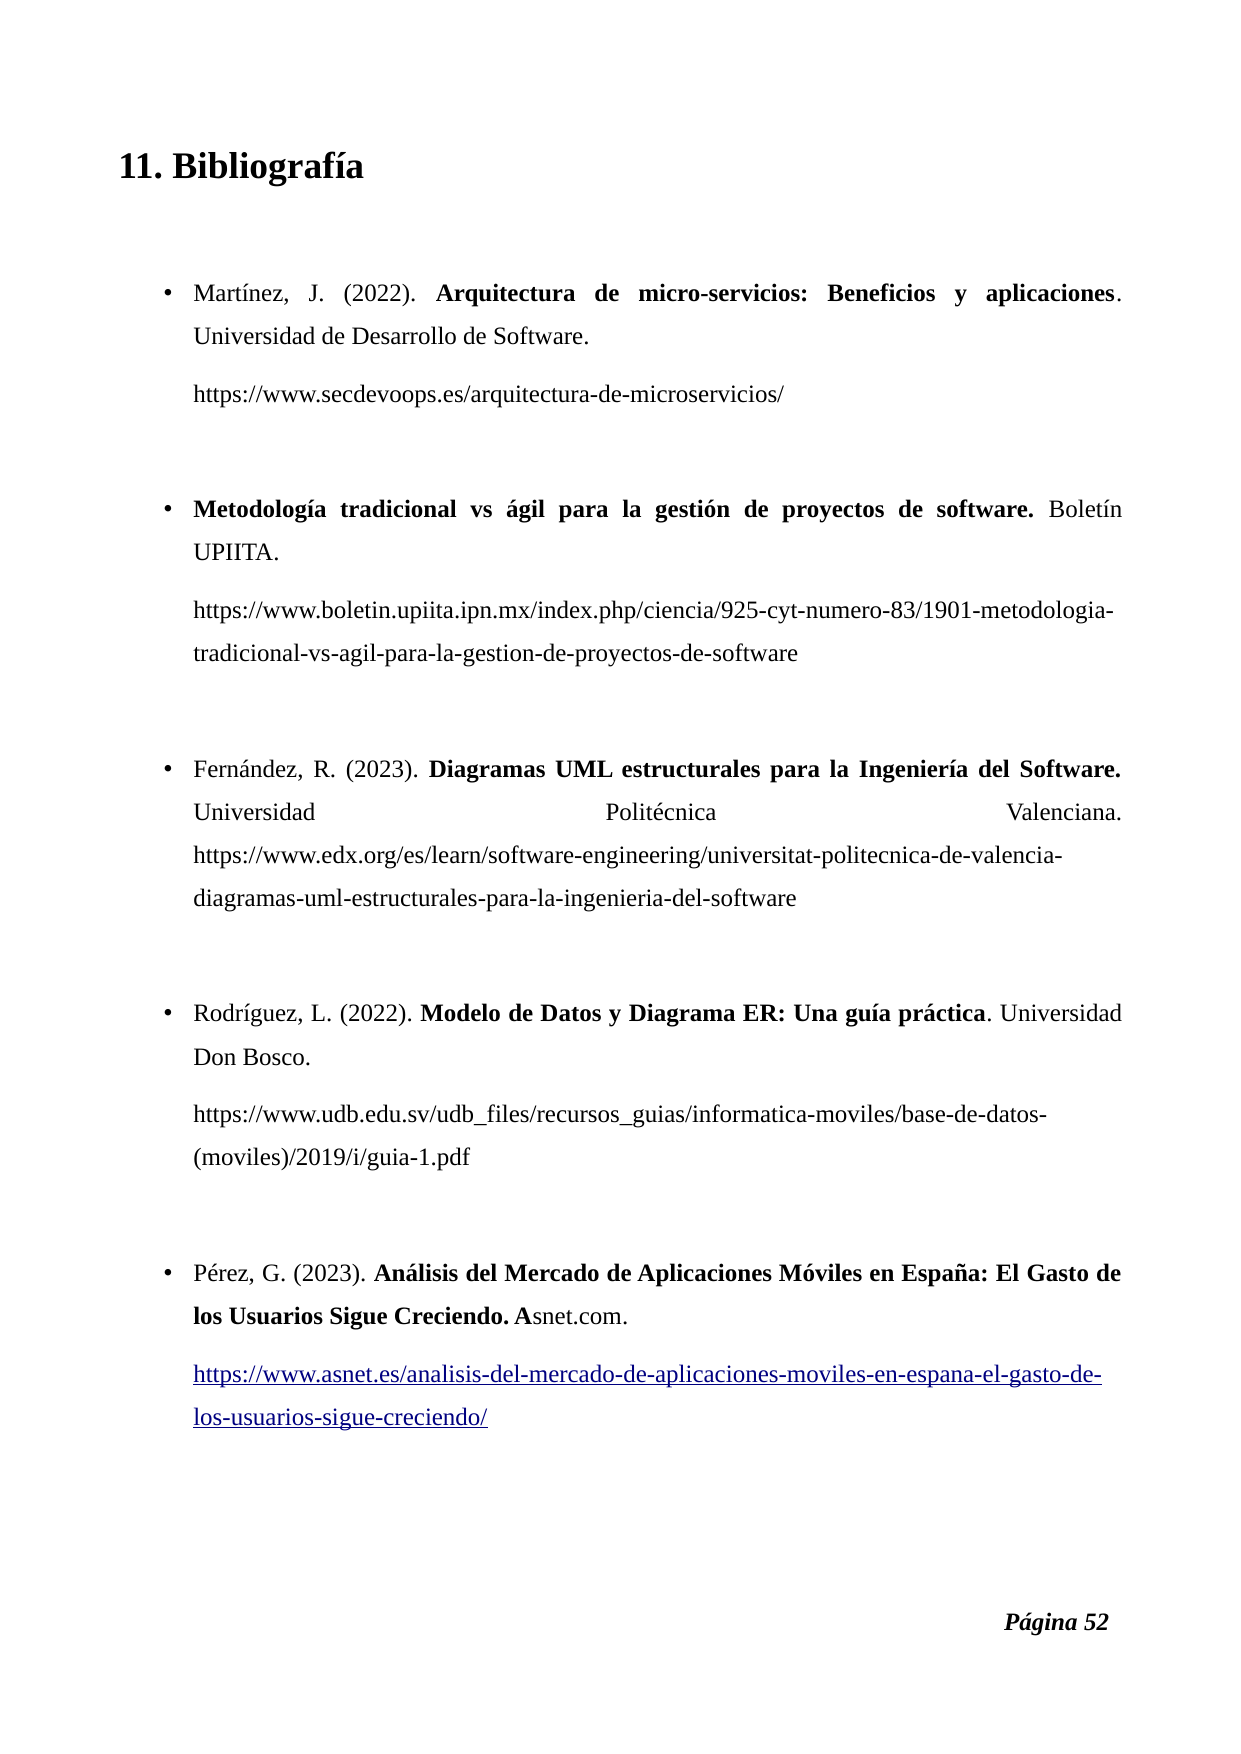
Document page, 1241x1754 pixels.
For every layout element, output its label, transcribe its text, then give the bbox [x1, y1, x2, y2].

list Rodríguez, L. (2022). Modelo de Datos y Diagrama ER: Una guía práctica. Universidad Don Bosco. [164, 998, 1122, 1070]
list Fernández, R. (2023). Diagramas UML estructurales para la Ingeniería del Software. Universidad Politécnica Valenciana. https://www.edx.org/es/learn/software-engineering/universitat-politecnica-de-valencia-diagramas-uml-estructurales-para-la-ingenieria-del-software [164, 754, 1122, 912]
subtitle 11. Bibliografía [118, 143, 1122, 186]
list https://www.secdevoops.es/arquitectura-de-microservicios/ [164, 379, 1122, 408]
list Pérez, G. (2023). Análisis del Mercado de Aplicaciones Móviles en España: El Gasto de los Usuarios Sigue Creciendo. Asnet.com. [164, 1258, 1122, 1330]
list https://www.boletin.upiita.ipn.mx/index.php/ciencia/925-cyt-numero-83/1901-metodologia-tradicional-vs-agil-para-la-gestion-de-proyectos-de-software [164, 595, 1122, 667]
list https://www.udb.edu.sv/udb_files/recursos_guias/informatica-moviles/base-de-datos-(moviles)/2019/i/guia-1.pdf [164, 1099, 1122, 1171]
list Metodología tradicional vs ágil para la gestión de proyectos de software. Boletín UPIITA. [164, 494, 1122, 566]
list https://www.asnet.es/analisis-del-mercado-de-aplicaciones-moviles-en-espana-el-gasto-de-los-usuarios-sigue-creciendo/ [164, 1359, 1122, 1431]
list Martínez, J. (2022). Arquitectura de micro-servicios: Beneficios y aplicaciones. Universidad de Desarrollo de Software. [164, 278, 1122, 350]
